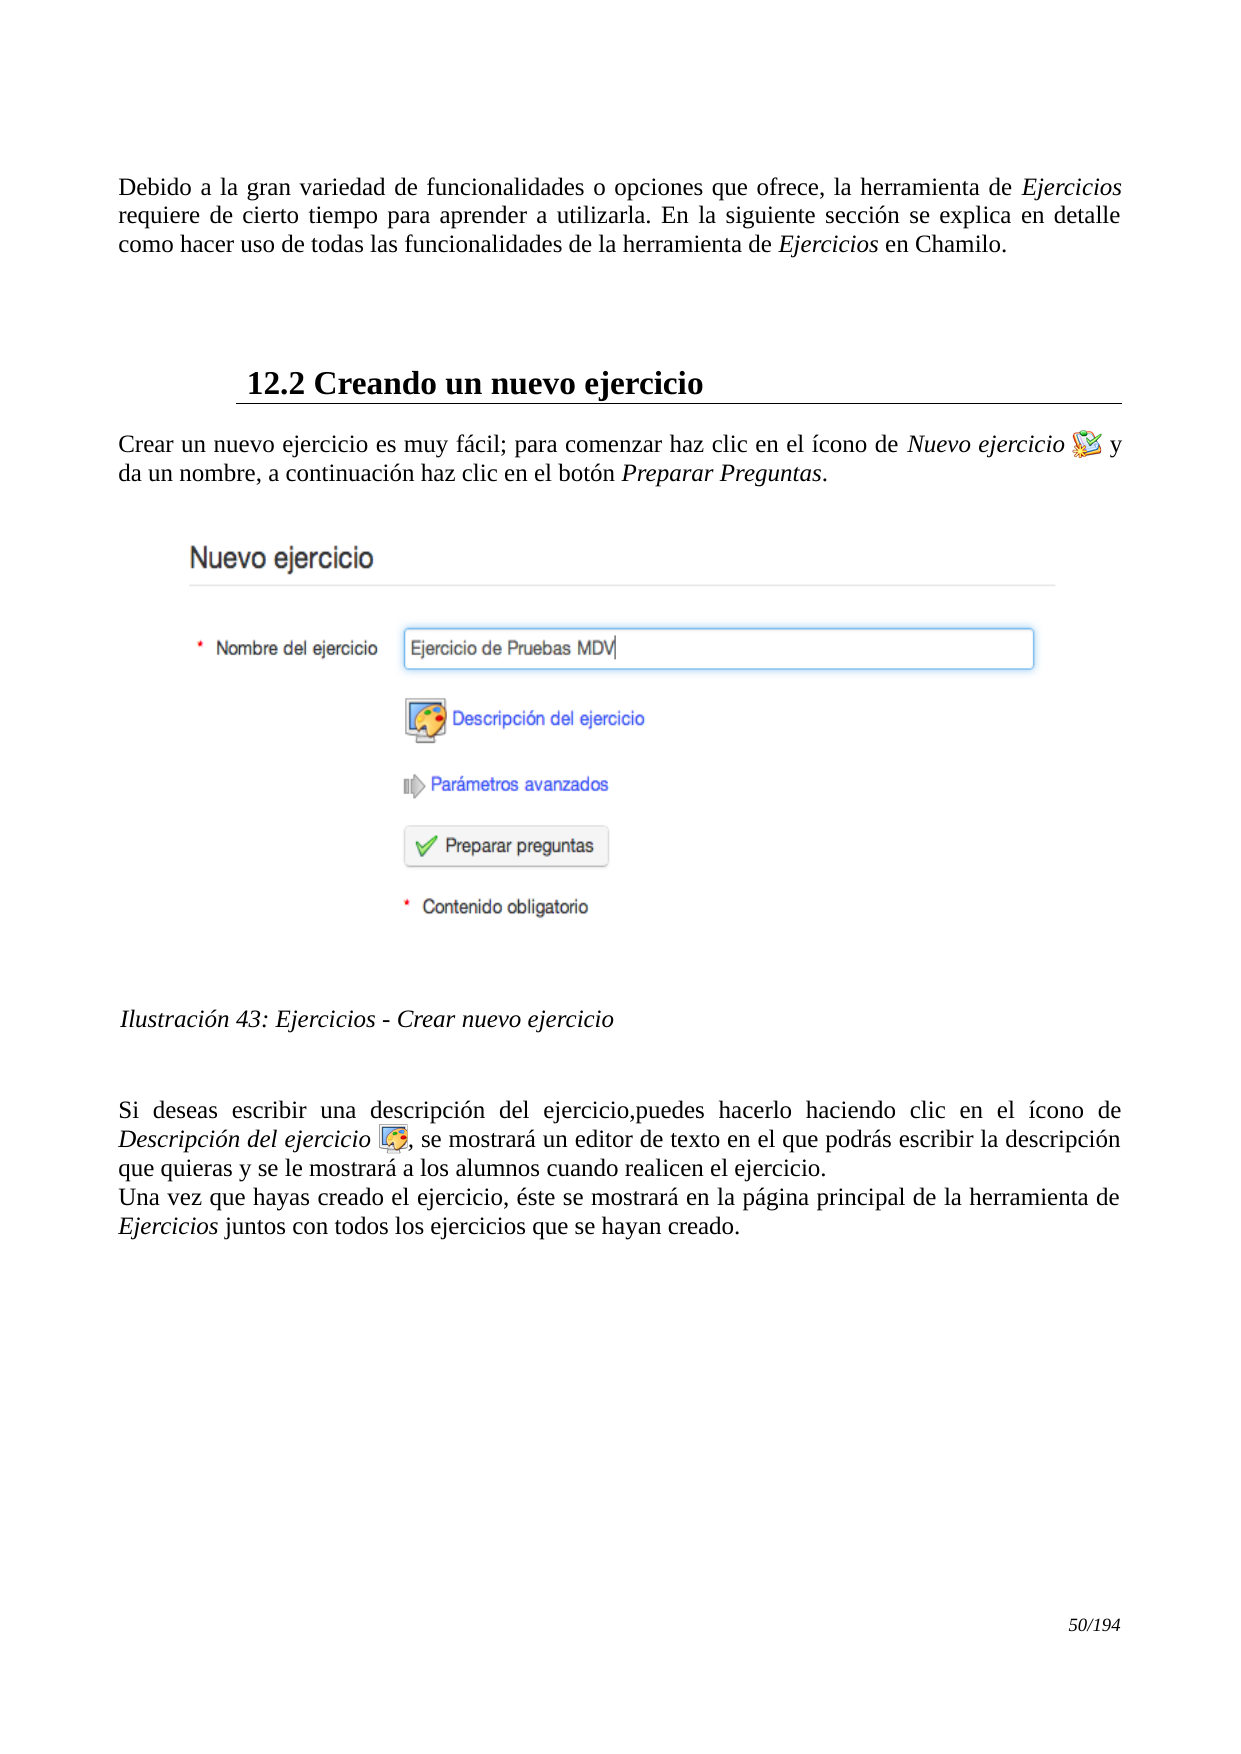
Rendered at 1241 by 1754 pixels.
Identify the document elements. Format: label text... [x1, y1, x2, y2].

picture [378, 1123, 408, 1154]
text Una vez que hayas creado el ejercicio, éste se mostrará en la página principal de la herramienta de Ejercicios juntos con todos los ejercicios que se hayan creado. [118, 1182, 1122, 1240]
picture [1072, 428, 1102, 458]
subtitle Creando un nuevo ejercicio [236, 363, 1122, 403]
text Crear un nuevo ejercicio es muy fácil; para comenzar haz clic en el ícono de Nuevo ejercicio y da un nombre, a continuación haz clic en el botón Preparar Preguntas. [118, 428, 1122, 487]
text Ilustración 43: Ejercicios - Crear nuevo ejercicio [120, 1004, 1120, 1033]
picture [184, 534, 1056, 951]
text Debido a la gran variedad de funcionalidades o opciones que ofrece, la herramienta de Ejercicios requiere de cierto tiempo para aprender a utilizarla. En la siguiente sección se explica en detalle como hacer uso de todas las funcionalidades de la herramienta de Ejercicios en Chamilo. [118, 172, 1122, 258]
text Si deseas escribir una descripción del ejercicio,puedes hacerlo haciendo clic en el ícono de Descripción del ejercicio , se mostrará un editor de texto en el que podrás escribir la descripción que quieras y se le mostrará a los alumnos cuando realicen el ejercicio. [118, 1095, 1122, 1182]
